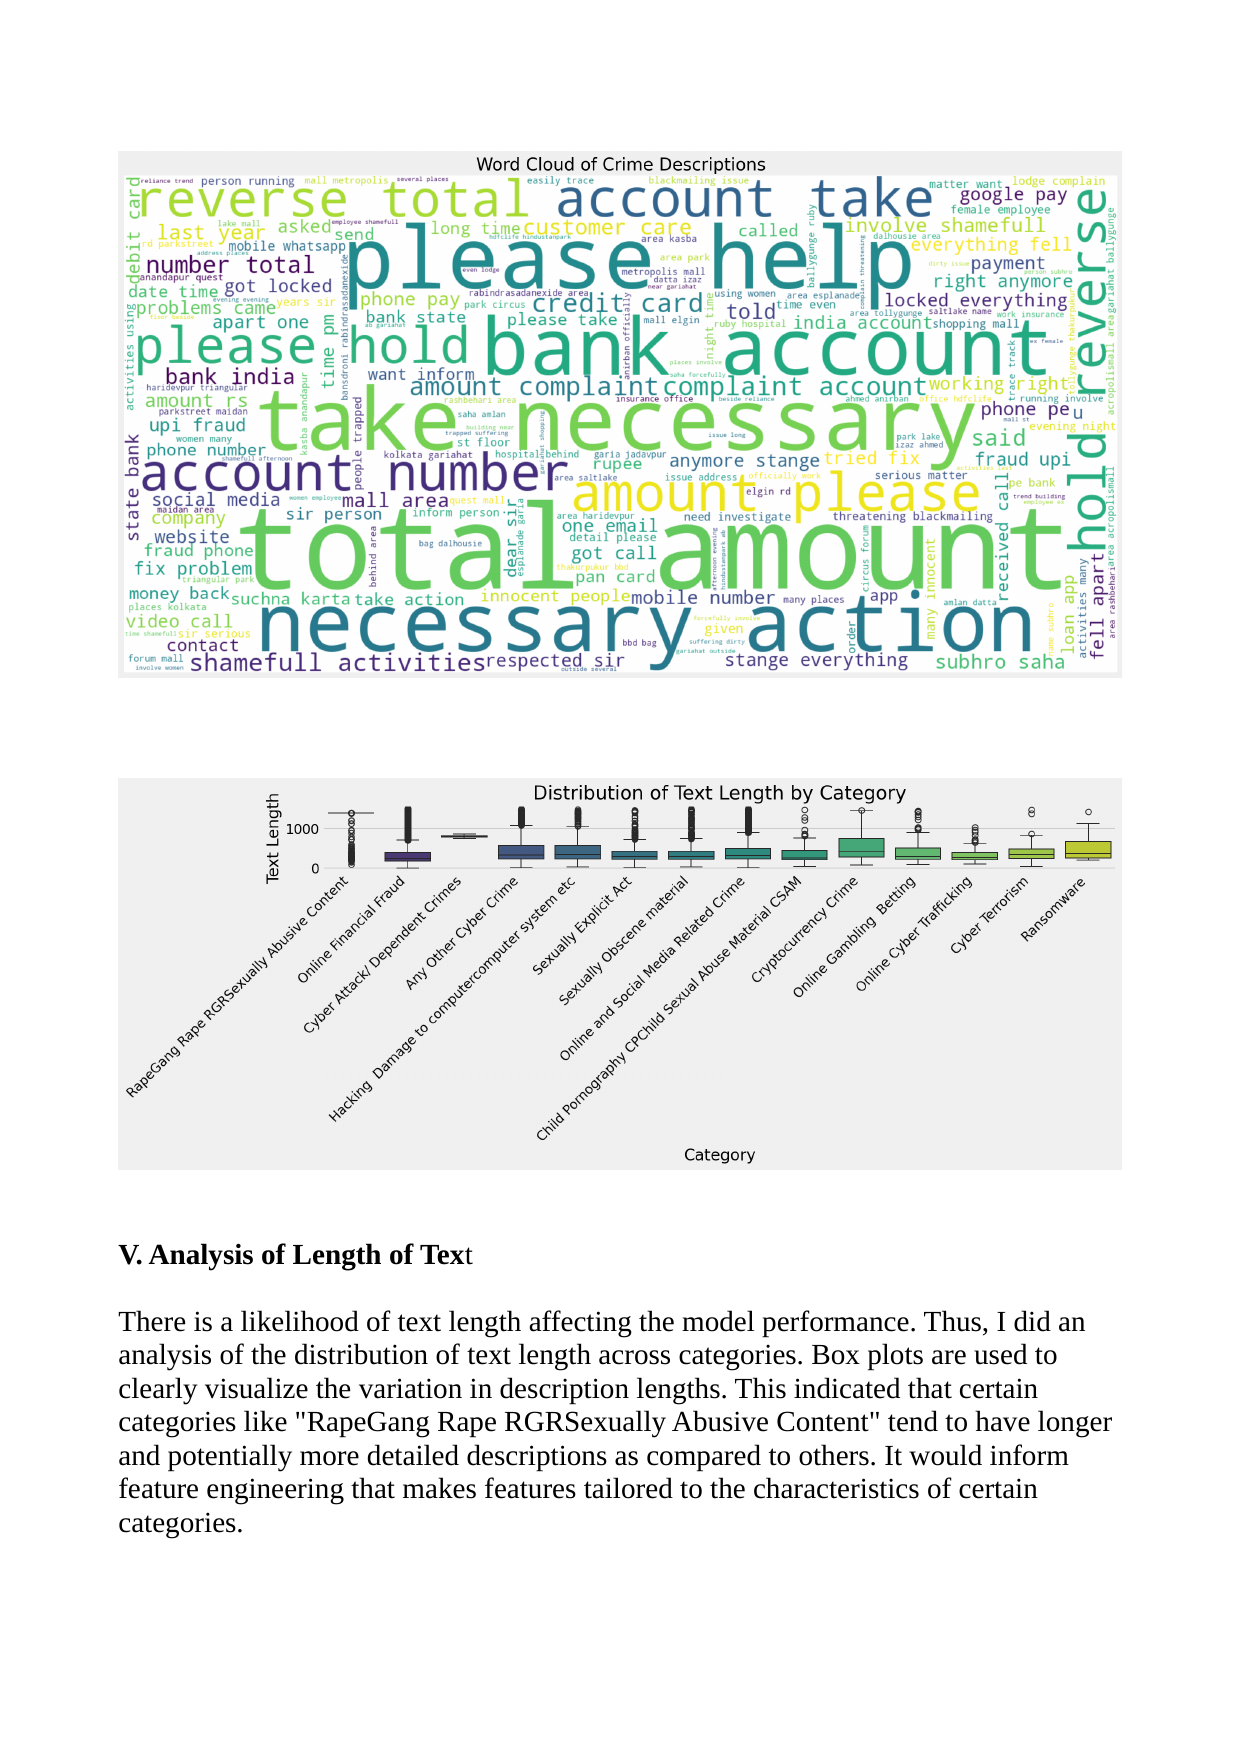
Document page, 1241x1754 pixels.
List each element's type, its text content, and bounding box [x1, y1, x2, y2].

text V. Analysis of Length of Text [118, 1237, 1122, 1270]
picture [118, 778, 1123, 1170]
text There is a likelihood of text length affecting the model performance. Thus, I did an analysis of the distribution of text length across categories. Box plots are used to clearly visualize the variation in description lengths. This indicated that certain categories like "RapeGang Rape RGRSexually Abusive Content" tend to have longer and potentially more detailed descriptions as compared to others. It would inform feature engineering that makes features tailored to the characteristics of certain categories. [118, 1304, 1122, 1539]
picture [118, 151, 1123, 678]
